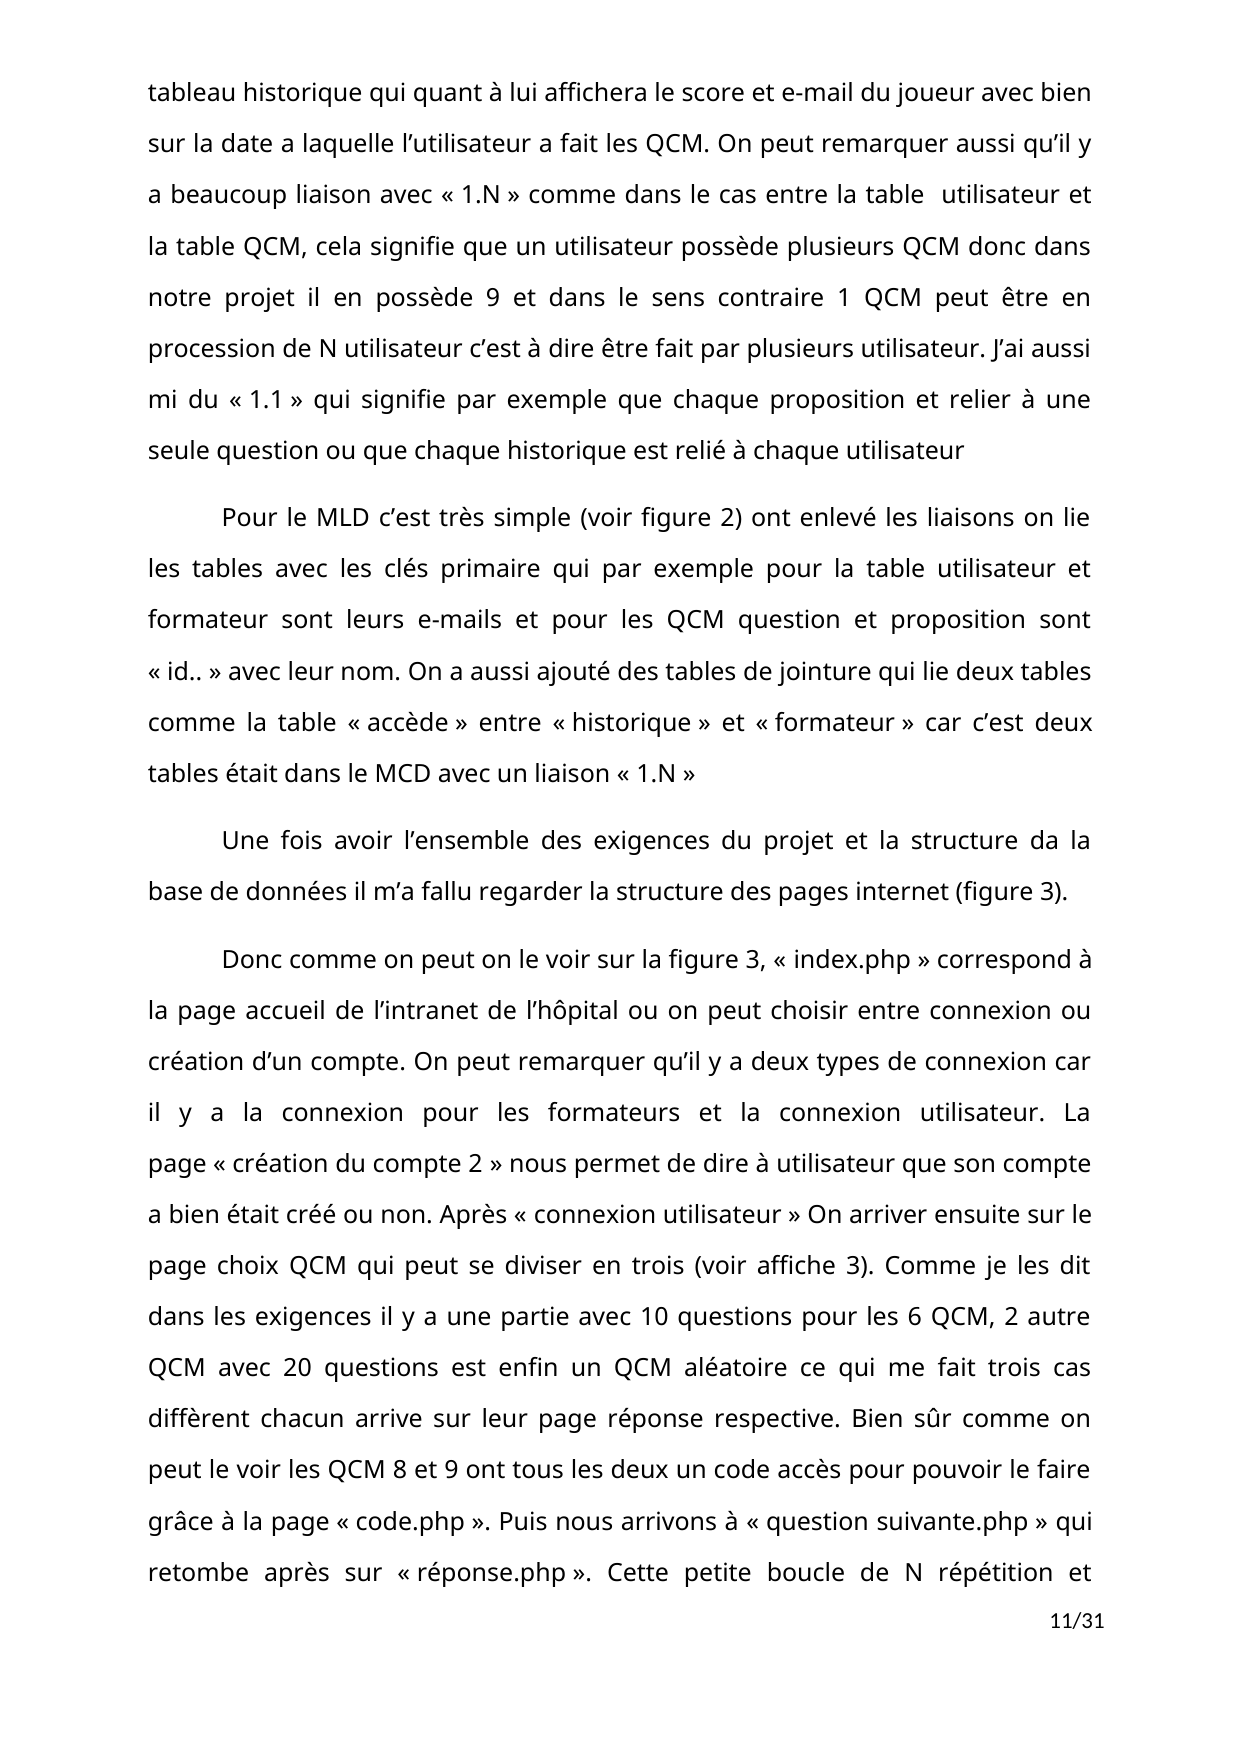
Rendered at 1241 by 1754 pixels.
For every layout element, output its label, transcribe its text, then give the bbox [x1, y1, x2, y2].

text Donc comme on peut on le voir sur la figure 3, « index.php » correspond à la page accueil de l’intranet de l’hôpital ou on peut choisir entre connexion ou création d’un compte. On peut remarquer qu’il y a deux types de connexion car il y a la connexion pour les formateurs et la connexion utilisateur. La page « création du compte 2 » nous permet de dire à utilisateur que son compte a bien était créé ou non. Après « connexion utilisateur » On arriver ensuite sur le page choix QCM qui peut se diviser en trois (voir affiche 3). Comme je les dit dans les exigences il y a une partie avec 10 questions pour les 6 QCM, 2 autre QCM avec 20 questions est enfin un QCM aléatoire ce qui me fait trois cas diffèrent chacun arrive sur leur page réponse respective. Bien sûr comme on peut le voir les QCM 8 et 9 ont tous les deux un code accès pour pouvoir le faire grâce à la page « code.php ». Puis nous arrivons à « question suivante.php » qui retombe après sur « réponse.php ». Cette petite boucle de N répétition et [148, 942, 1093, 1588]
text Une fois avoir l’ensemble des exigences du projet et la structure da la base de données il m’a fallu regarder la structure des pages internet (figure 3). [148, 823, 1093, 908]
text Pour le MLD c’est très simple (voir figure 2) ont enlevé les liaisons on lie les tables avec les clés primaire qui par exemple pour la table utilisateur et formateur sont leurs e-mails et pour les QCM question et proposition sont « id.. » avec leur nom. On a aussi ajouté des tables de jointure qui lie deux tables comme la table « accède » entre « historique » et « formateur » car c’est deux tables était dans le MCD avec un liaison « 1.N » [148, 500, 1093, 789]
text tableau historique qui quant à lui affichera le score et e-mail du joueur avec bien sur la date a laquelle l’utilisateur a fait les QCM. On peut remarquer aussi qu’il y a beaucoup liaison avec « 1.N » comme dans le cas entre la table utilisateur et la table QCM, cela signifie que un utilisateur possède plusieurs QCM donc dans notre projet il en possède 9 et dans le sens contraire 1 QCM peut être en procession de N utilisateur c’est à dire être fait par plusieurs utilisateur. J’ai aussi mi du « 1.1 » qui signifie par exemple que chaque proposition et relier à une seule question ou que chaque historique est relié à chaque utilisateur [148, 75, 1093, 466]
